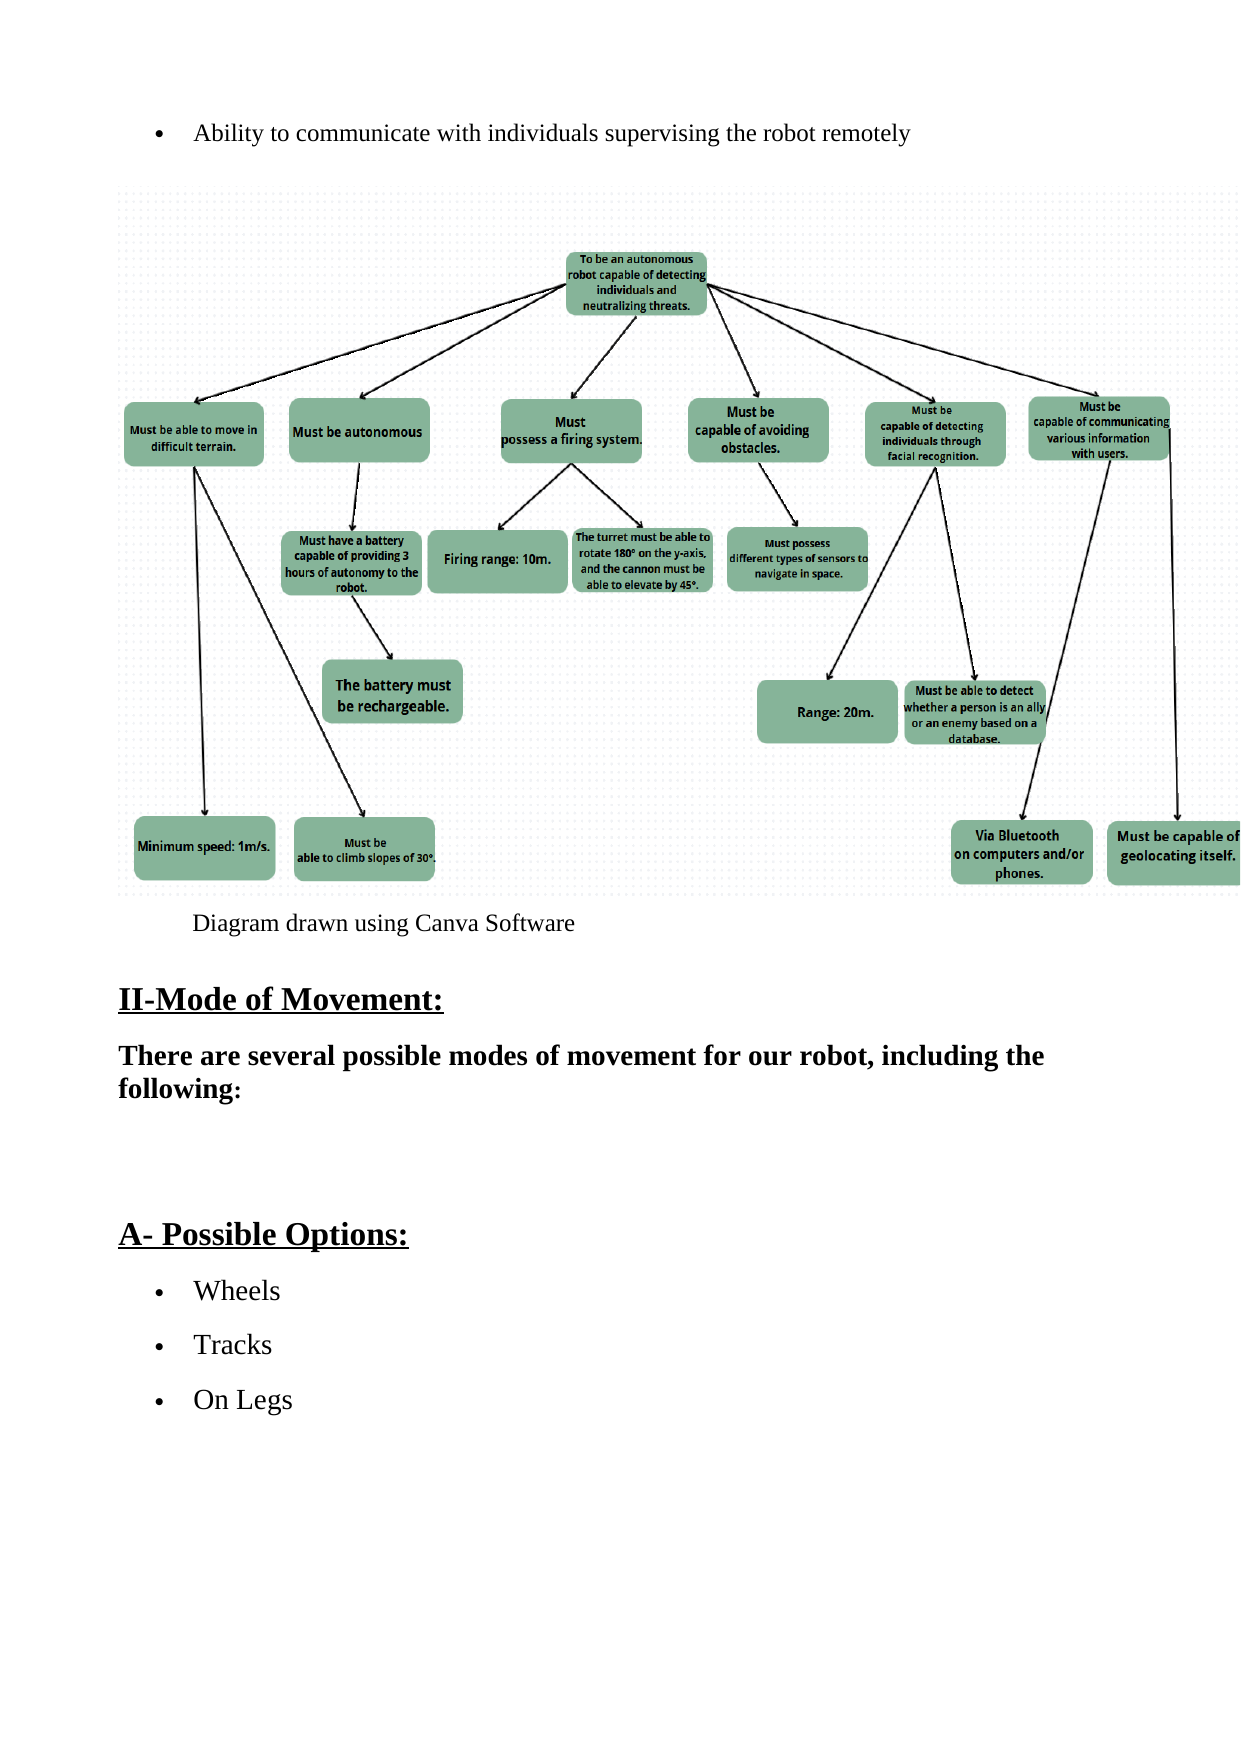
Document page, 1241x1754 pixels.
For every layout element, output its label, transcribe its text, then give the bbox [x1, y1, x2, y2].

list On Legs [156, 1382, 1122, 1415]
list Tracks [156, 1327, 1122, 1361]
text There are several possible modes of movement for our robot, including the following: [118, 1038, 1122, 1105]
text Diagram drawn using Canva Software [118, 897, 1122, 940]
list Wheels [156, 1273, 1122, 1307]
text II-Mode of Movement: [118, 979, 1122, 1017]
list Ability to communicate with individuals supervising the robot remotely [156, 118, 1122, 147]
text A- Possible Options: [118, 1214, 1122, 1252]
